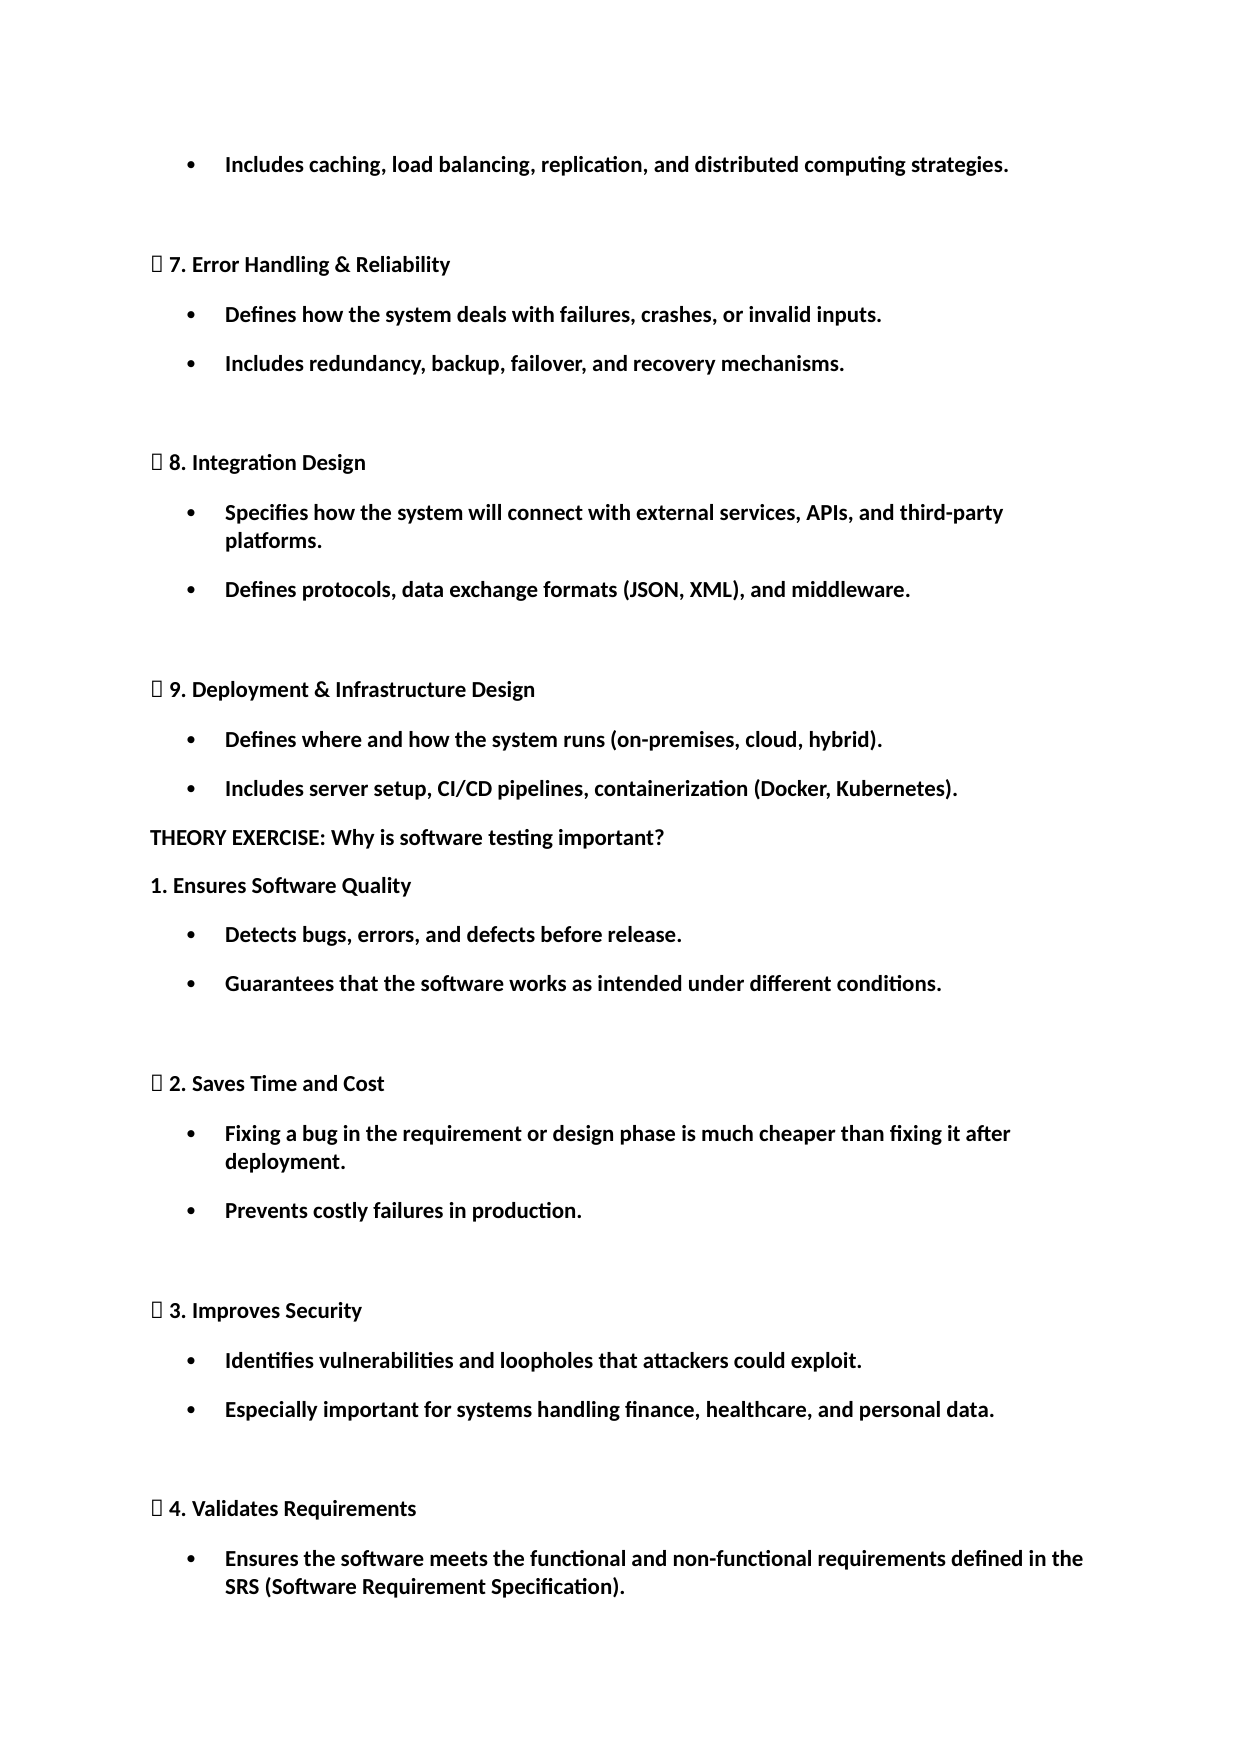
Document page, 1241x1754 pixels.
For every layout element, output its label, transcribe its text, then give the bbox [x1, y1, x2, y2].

list Ensures the software meets the functional and non-functional requirements defined in the SRS (Software Requirement Specification). [187, 1544, 1090, 1601]
text 🔑 7. Error Handling & Reliability [150, 248, 1090, 279]
text 🔑 9. Deployment & Infrastructure Design [150, 673, 1090, 704]
text 1. Ensures Software Quality [150, 872, 1090, 900]
text THEORY EXERCISE: Why is software testing important? [150, 823, 1090, 851]
list Guarantees that the software works as intended under different conditions. [187, 969, 1090, 997]
list Especially important for systems handling finance, healthcare, and personal data. [187, 1395, 1090, 1423]
list Specifies how the system will connect with external services, APIs, and third-party platforms. [187, 498, 1090, 554]
list Defines how the system deals with failures, crashes, or invalid inputs. [187, 300, 1090, 328]
list Includes caching, load balancing, replication, and distributed computing strategies. [187, 150, 1090, 178]
text 🔑 4. Validates Requirements [150, 1492, 1090, 1524]
list Defines where and how the system runs (on-premises, cloud, hybrid). [187, 725, 1090, 753]
list Includes server setup, CI/CD pipelines, containerization (Docker, Kubernetes). [187, 774, 1090, 802]
list Defines protocols, data exchange formats (JSON, XML), and middleware. [187, 575, 1090, 603]
list Detects bugs, errors, and defects before release. [187, 921, 1090, 948]
list Identifies vulnerabilities and loopholes that attackers could exploit. [187, 1346, 1090, 1374]
list Prevents costly failures in production. [187, 1196, 1090, 1224]
list Fixing a bug in the requirement or design phase is much cheaper than fixing it after deployment. [187, 1119, 1090, 1175]
list Includes redundancy, backup, failover, and recovery mechanisms. [187, 349, 1090, 377]
text 🔑 3. Improves Security [150, 1294, 1090, 1325]
text 🔑 2. Saves Time and Cost [150, 1067, 1090, 1098]
text 🔑 8. Integration Design [150, 446, 1090, 478]
